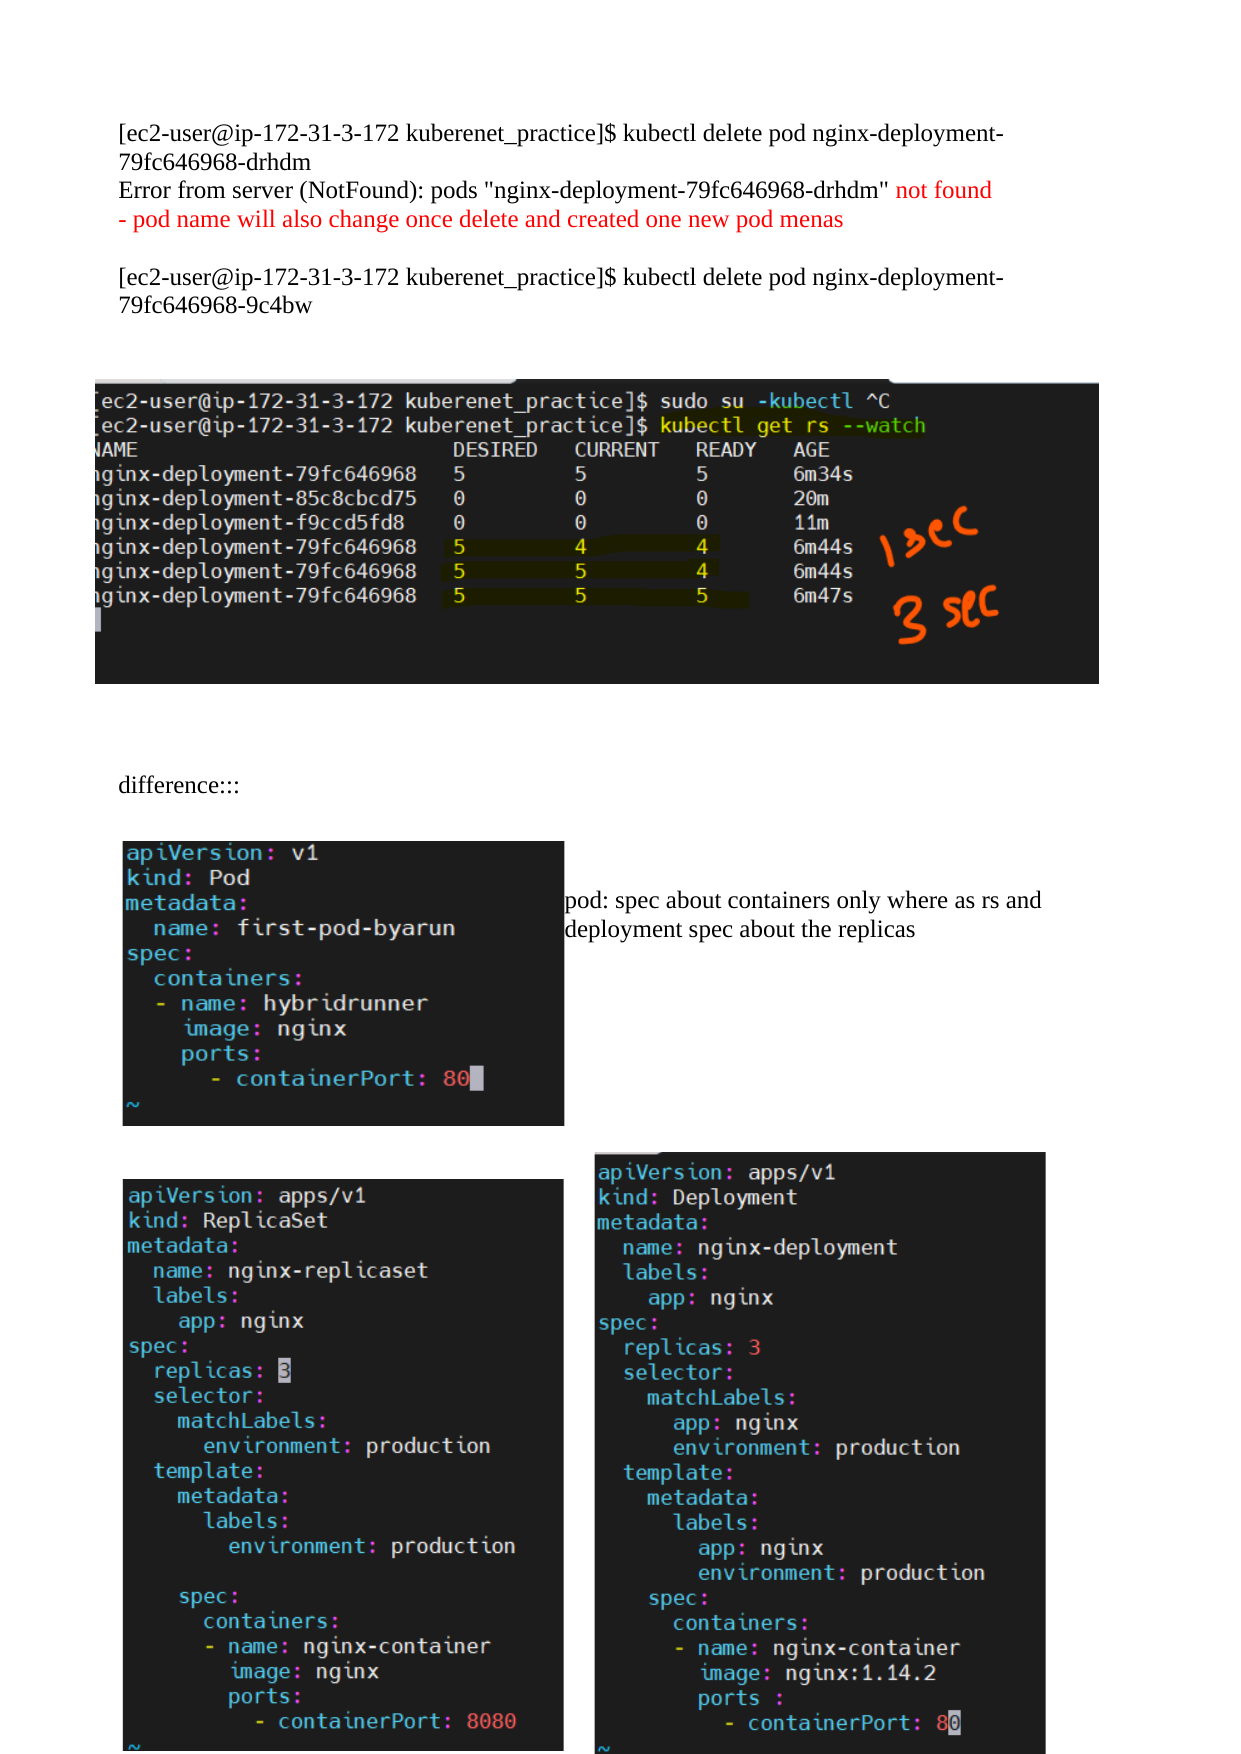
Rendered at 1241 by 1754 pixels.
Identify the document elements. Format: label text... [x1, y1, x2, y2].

text Error from server (NotFound): pods "nginx-deployment-79fc646968-drhdm" not found [118, 176, 1122, 204]
picture [95, 379, 1099, 684]
text difference::: [118, 712, 1122, 827]
text - pod name will also change once delete and created one new pod menas [118, 204, 1122, 233]
picture [594, 1152, 1046, 1754]
picture [122, 841, 565, 1126]
text [ec2-user@ip-172-31-3-172 kuberenet_practice]$ kubectl delete pod nginx-deployment-79fc646968-drhdm [118, 118, 1122, 176]
picture [118, 1179, 564, 1751]
text pod: spec about containers only where as rs and deployment spec about the replicas [565, 885, 1122, 942]
text [ec2-user@ip-172-31-3-172 kuberenet_practice]$ kubectl delete pod nginx-deployment-79fc646968-9c4bw [118, 262, 1122, 377]
